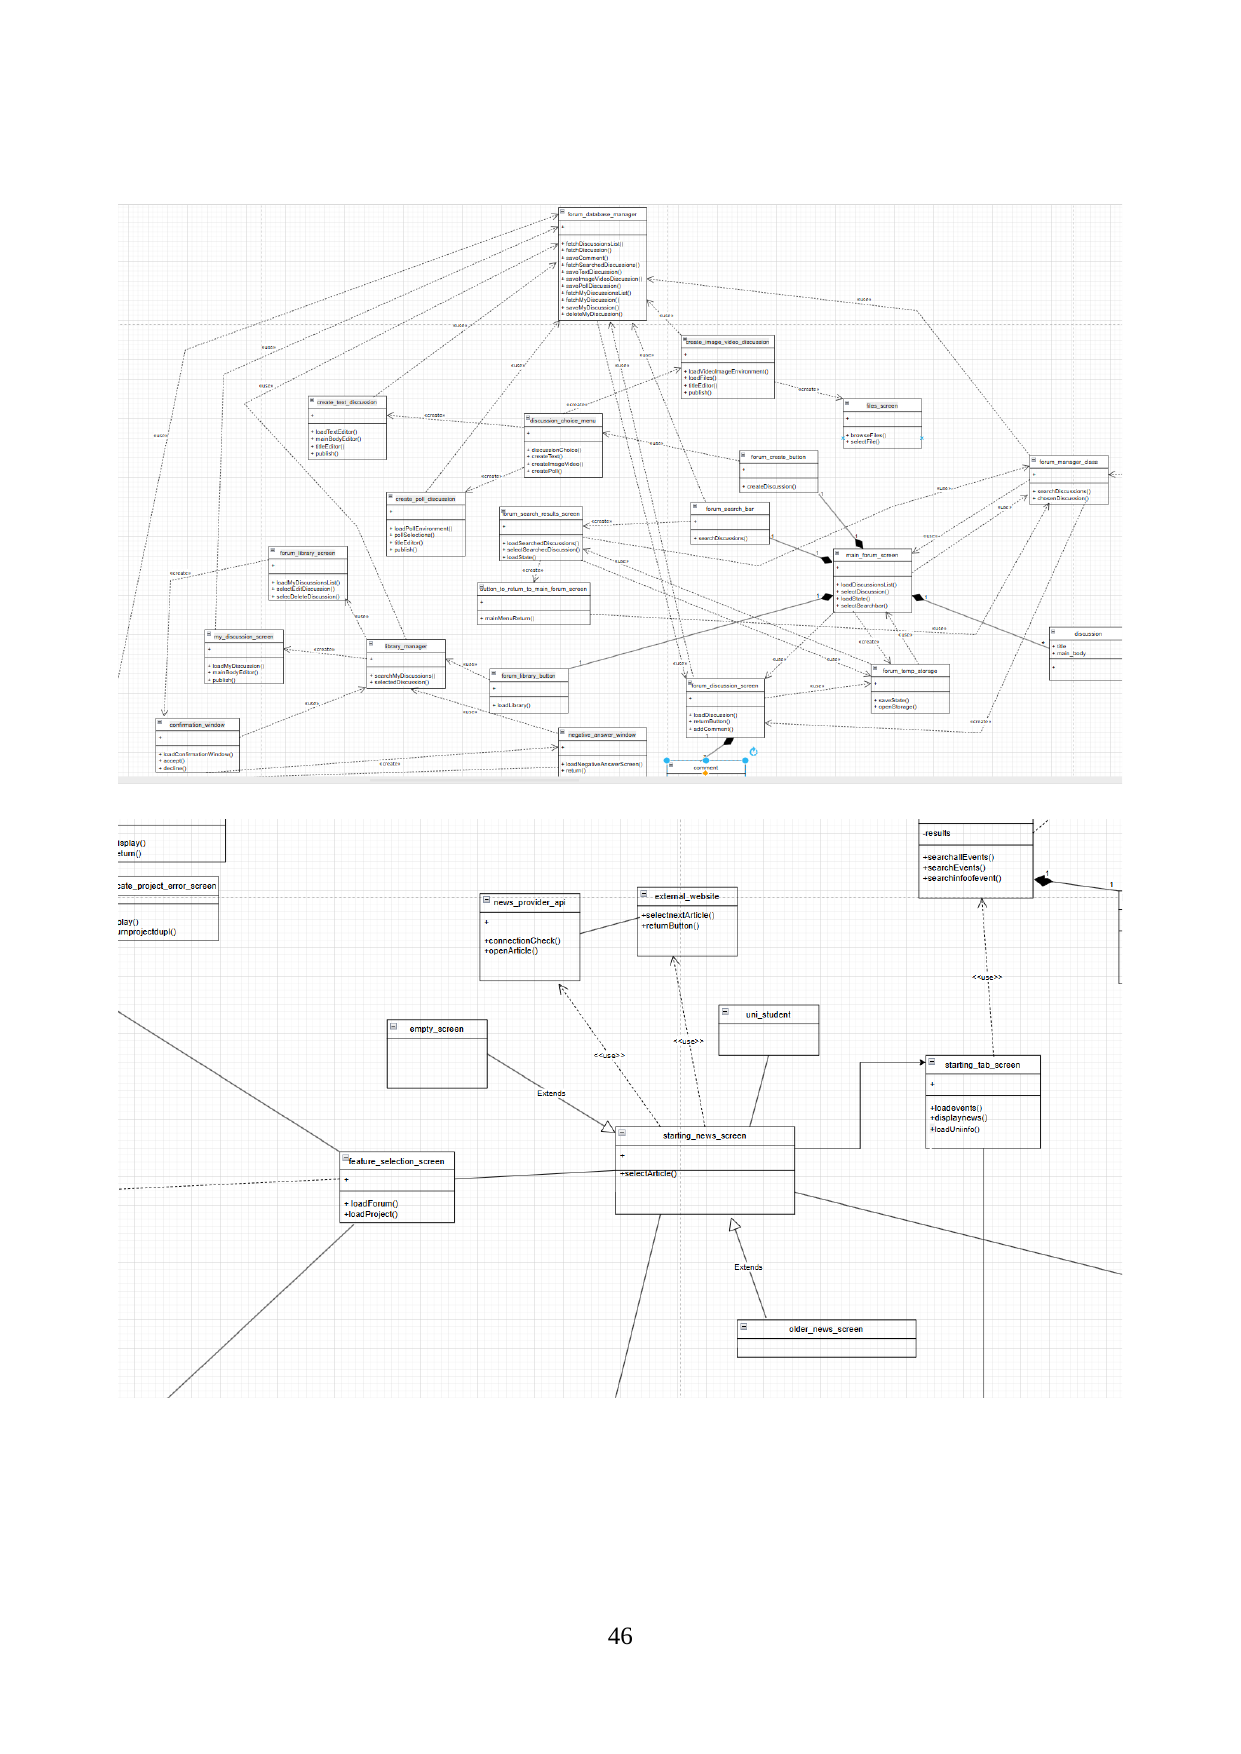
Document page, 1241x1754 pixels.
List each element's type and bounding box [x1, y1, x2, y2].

picture [118, 204, 1123, 784]
picture [118, 819, 1123, 1398]
